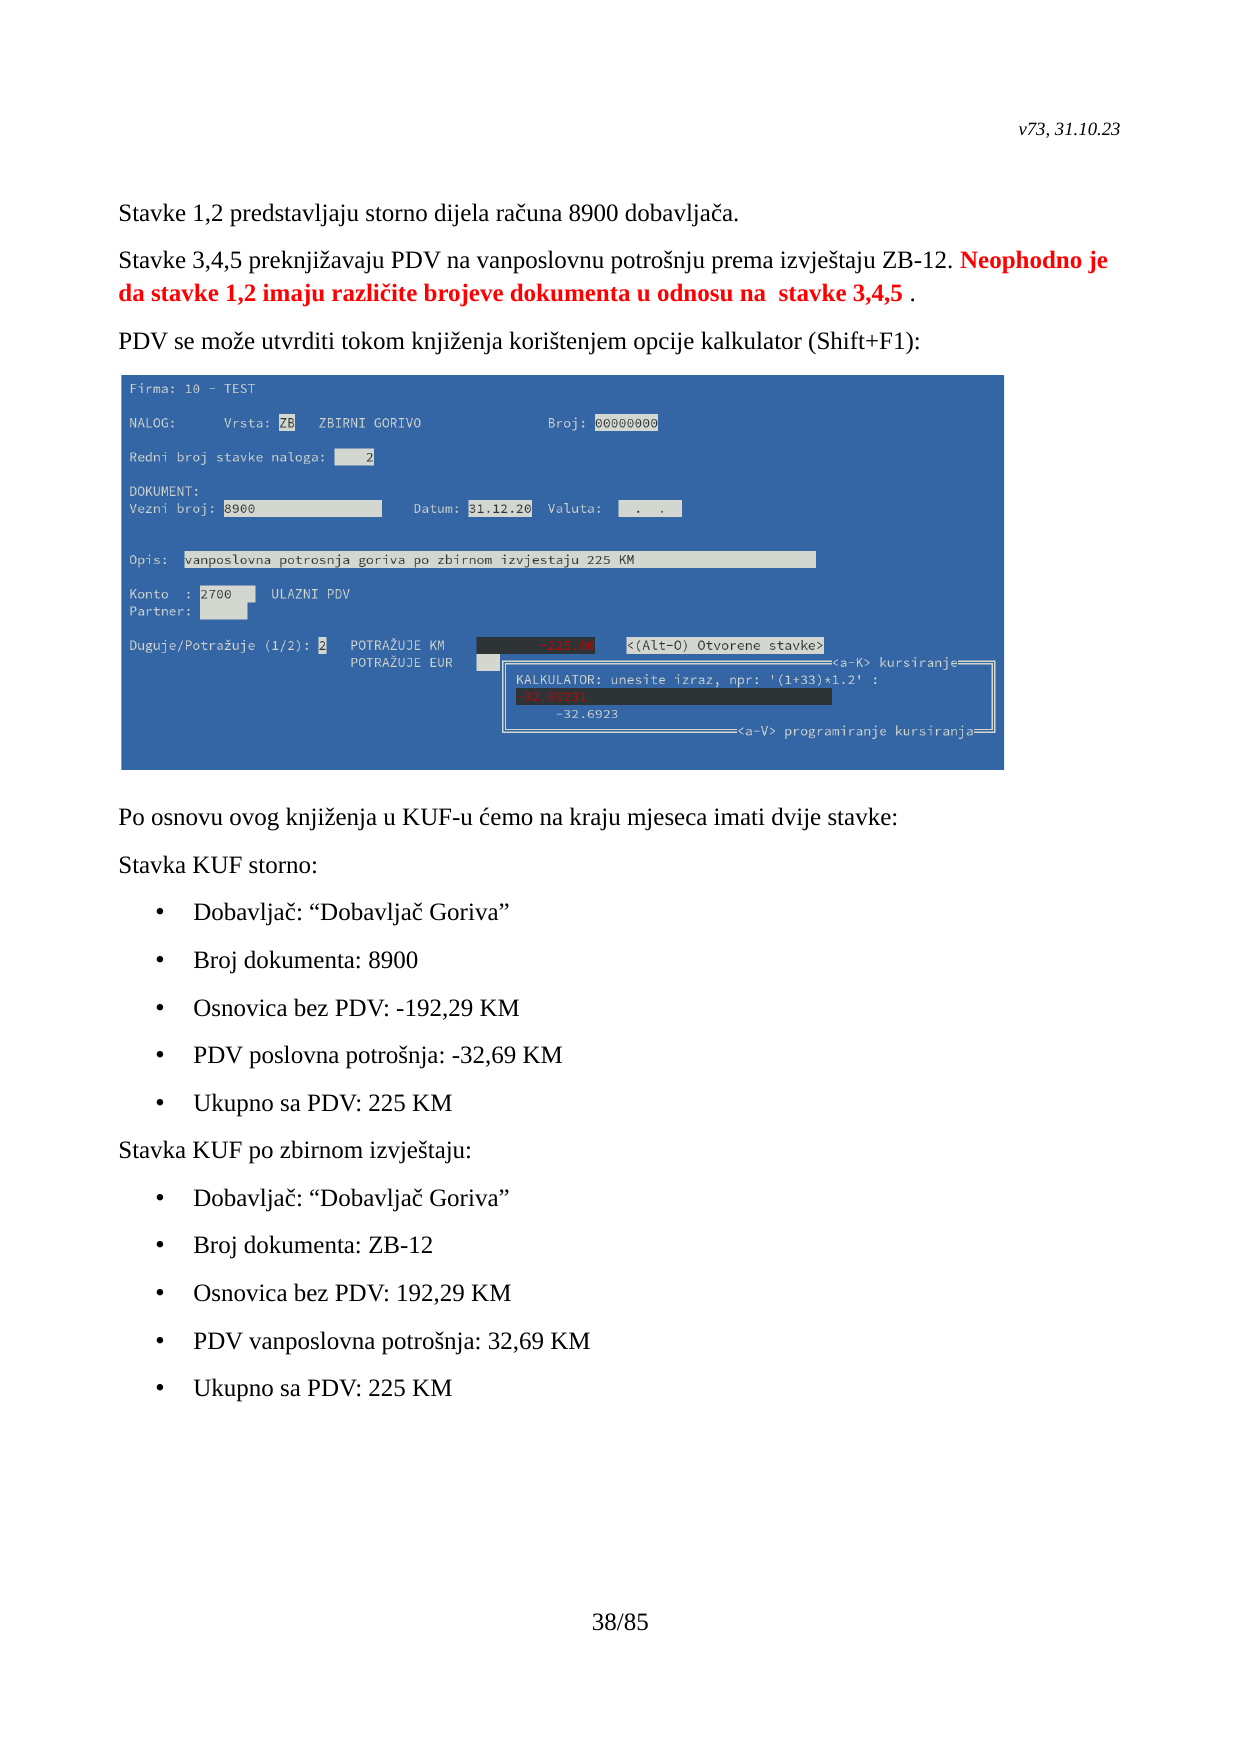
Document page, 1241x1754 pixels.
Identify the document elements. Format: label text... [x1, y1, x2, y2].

text PDV se može utvrditi tokom knjiženja korištenjem opcije kalkulator (Shift+F1): [118, 326, 1122, 355]
text Stavke 1,2 predstavljaju storno dijela računa 8900 dobavljača. [118, 198, 1122, 227]
list Ukupno sa PDV: 225 KM [156, 1088, 1122, 1117]
text Stavka KUF storno: [118, 850, 1122, 878]
text Po osnovu ovog knjiženja u KUF-u ćemo na kraju mjeseca imati dvije stavke: [118, 802, 1122, 831]
list Osnovica bez PDV: -192,29 KM [156, 993, 1122, 1021]
list Ukupno sa PDV: 225 KM [156, 1373, 1122, 1402]
list PDV poslovna potrošnja: -32,69 KM [156, 1040, 1122, 1069]
list Broj dokumenta: 8900 [156, 945, 1122, 974]
text Stavke 3,4,5 preknjižavaju PDV na vanposlovnu potrošnju prema izvještaju ZB-12. Neophodno je da stavke 1,2 imaju različite brojeve dokumenta u odnosu na stavke 3,4,5 . [118, 246, 1122, 307]
list Dobavljač: “Dobavljač Goriva” [156, 897, 1122, 926]
list Dobavljač: “Dobavljač Goriva” [156, 1183, 1122, 1212]
list Osnovica bez PDV: 192,29 KM [156, 1278, 1122, 1307]
text Stavka KUF po zbirnom izvještaju: [118, 1135, 1122, 1164]
picture [121, 375, 1005, 770]
list PDV vanposlovna potrošnja: 32,69 KM [156, 1326, 1122, 1354]
list Broj dokumenta: ZB-12 [156, 1231, 1122, 1259]
